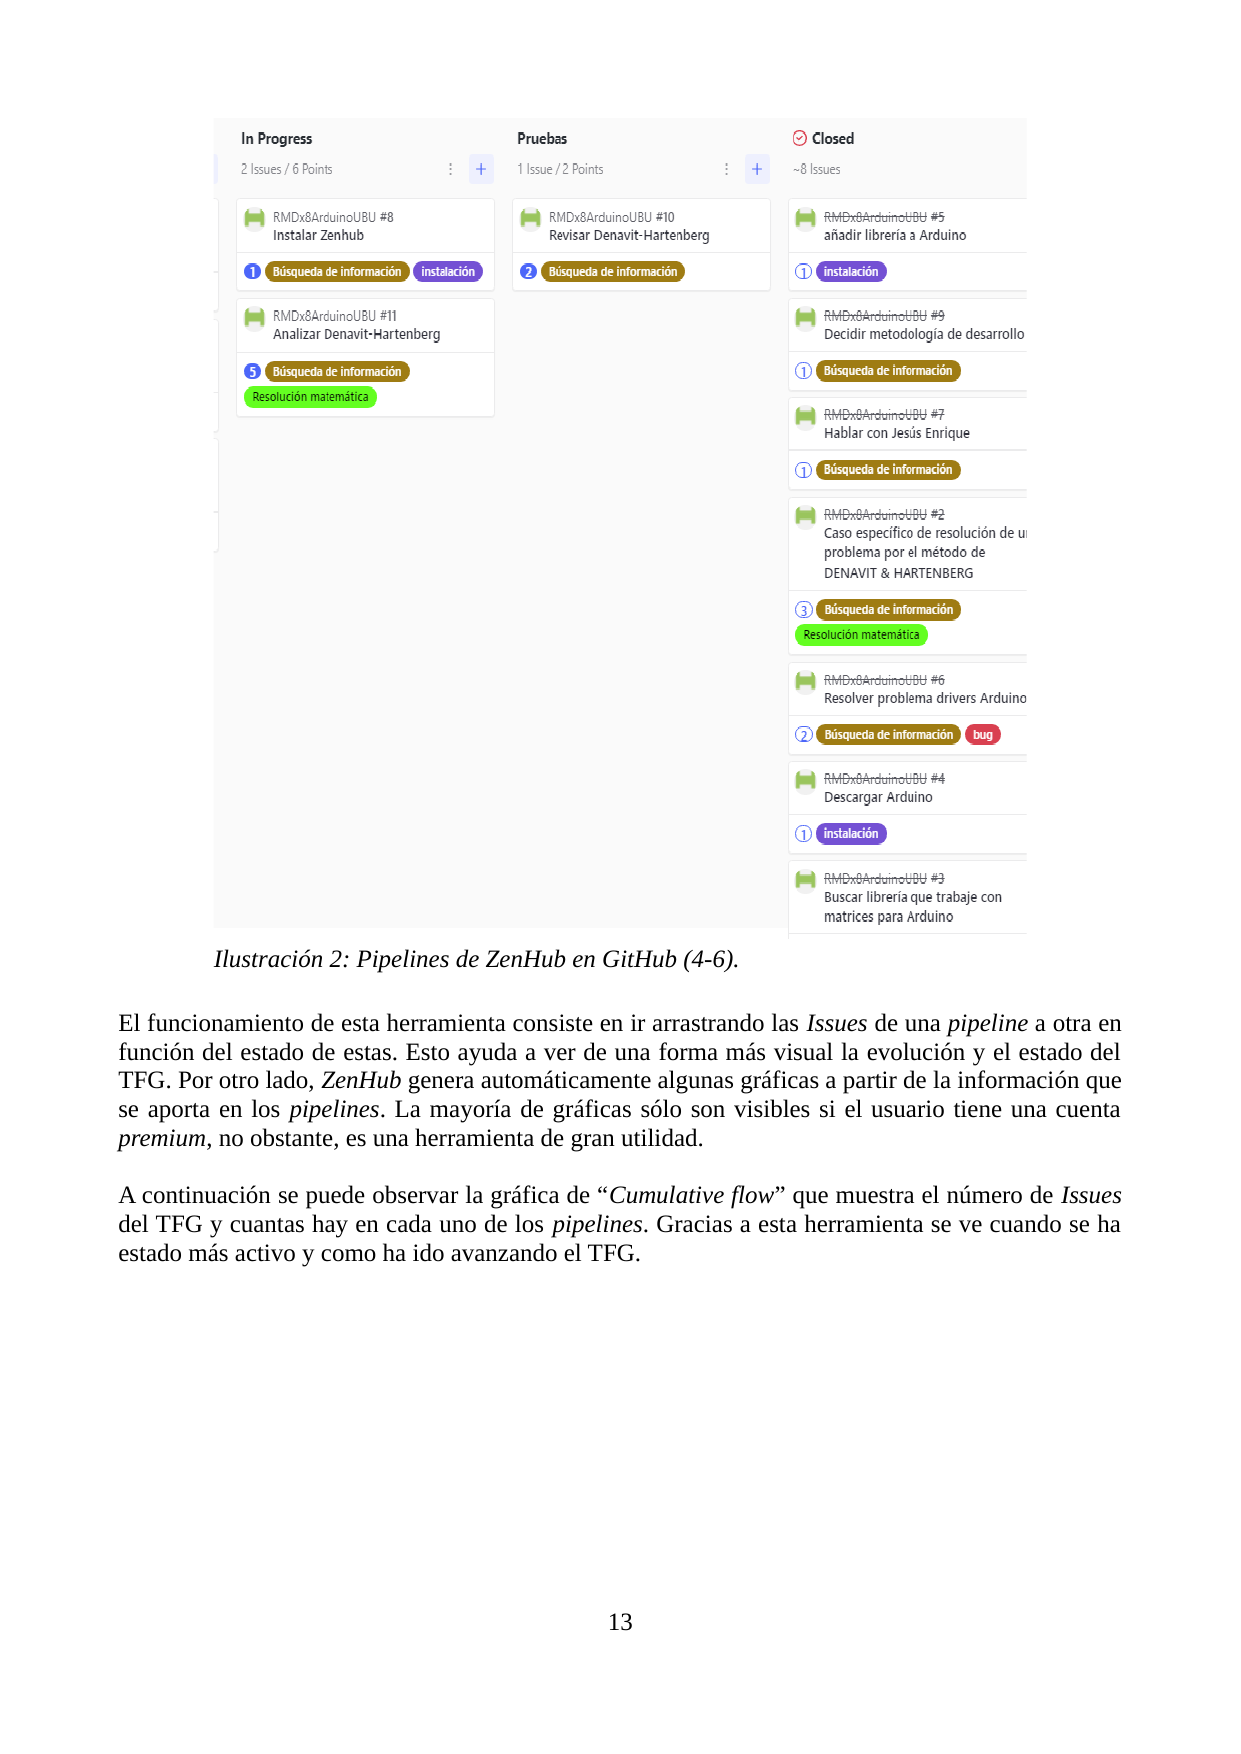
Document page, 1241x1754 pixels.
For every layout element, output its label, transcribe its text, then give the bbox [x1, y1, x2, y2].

text A continuación se puede observar la gráfica de “Cumulative flow” que muestra el número de Issues del TFG y cuantas hay en cada uno de los pipelines. Gracias a esta herramienta se ve cuando se ha estado más activo y como ha ido avanzando el TFG. [118, 1181, 1122, 1267]
text Ilustración 2: Pipelines de ZenHub en GitHub (4-6). [213, 945, 1027, 973]
text El funcionamiento de esta herramienta consiste en ir arrastrando las Issues de una pipeline a otra en función del estado de estas. Esto ayuda a ver de una forma más visual la evolución y el estado del TFG. Por otro lado, ZenHub genera automáticamente algunas gráficas a partir de la información que se aporta en los pipelines. La mayoría de gráficas sólo son visibles si el usuario tiene una cuenta premium, no obstante, es una herramienta de gran utilidad. [118, 1008, 1122, 1152]
